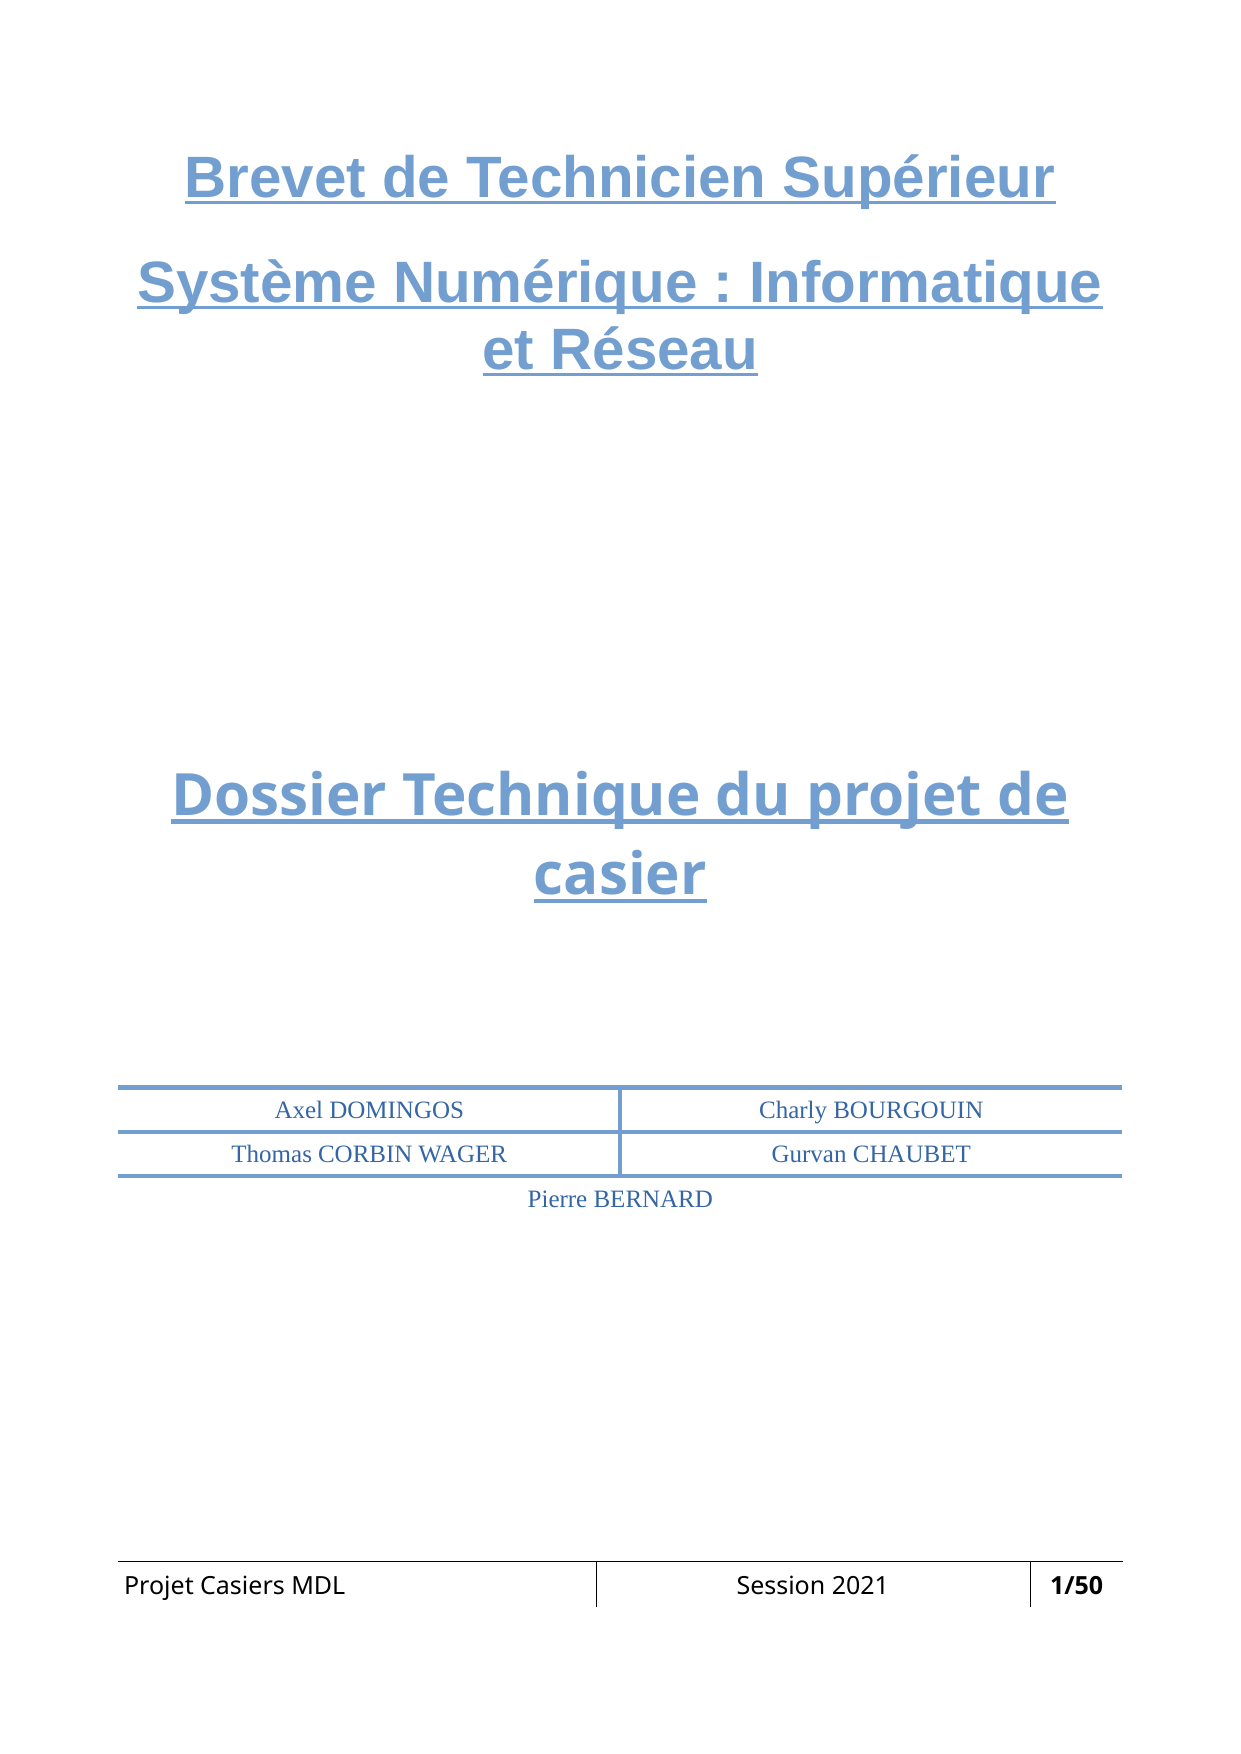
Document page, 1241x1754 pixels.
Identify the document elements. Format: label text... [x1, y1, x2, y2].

title Système Numérique : Informatique et Réseau [118, 248, 1122, 382]
table_header Charly BOURGOUIN [622, 1090, 1122, 1130]
title Dossier Technique du projet de casier [118, 753, 1122, 912]
table_header Axel DOMINGOS [118, 1090, 618, 1130]
title Brevet de Technicien Supérieur [118, 143, 1122, 210]
table_cell Thomas CORBIN WAGER [118, 1134, 618, 1174]
table_cell Gurvan CHAUBET [622, 1134, 1122, 1174]
table_header Pierre BERNARD [118, 1178, 1122, 1218]
